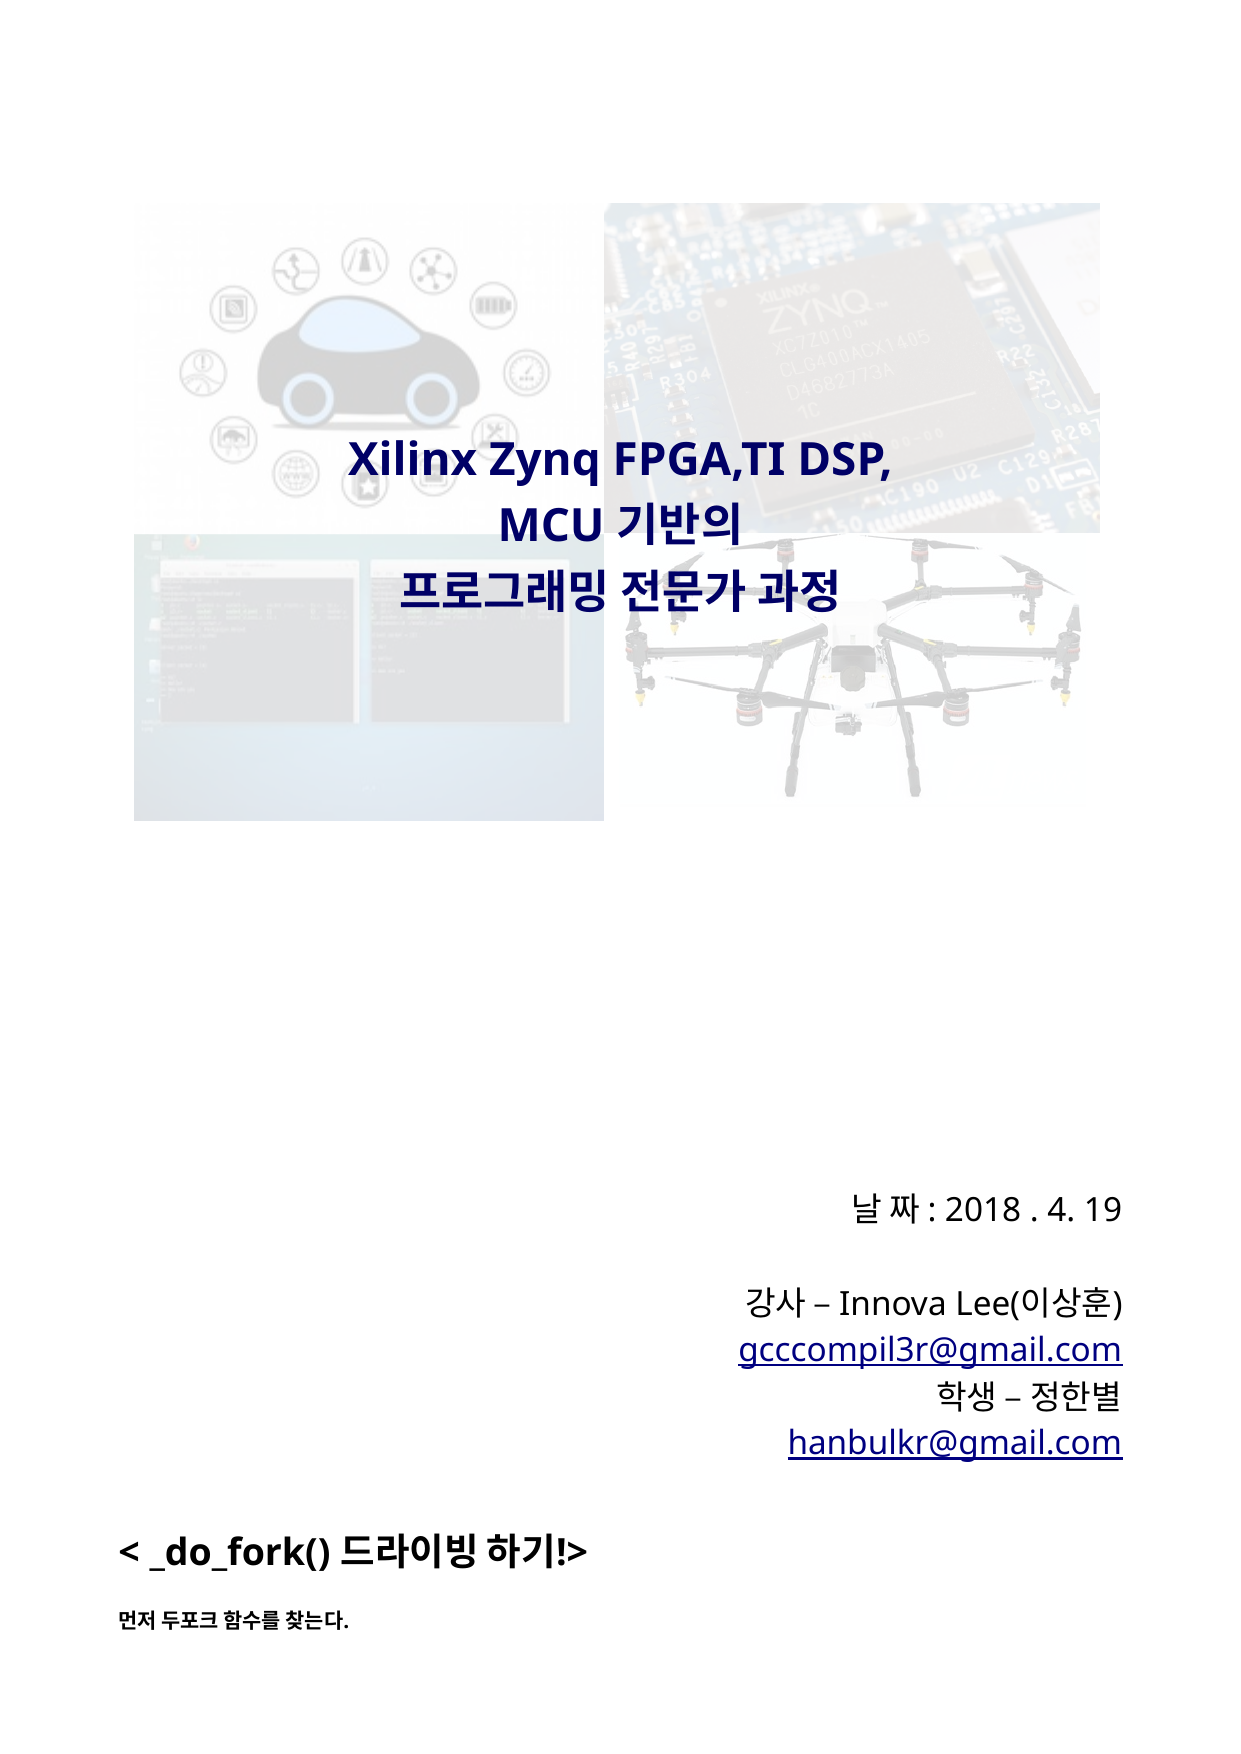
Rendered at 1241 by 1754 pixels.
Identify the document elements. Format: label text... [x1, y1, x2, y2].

text MCU 기반의 [604, 489, 1122, 820]
text 프로그래밍 전문가 과정 [1101, 555, 1122, 622]
text hanbulkr@gmail.com [118, 1419, 1122, 1464]
text Xilinx Zynq FPGA,TI DSP, [1100, 426, 1122, 489]
text 강사 – Innova Lee(이상훈) [118, 1277, 1122, 1325]
text 날 짜 : 2018 . 4. 19 [118, 1183, 1122, 1232]
text gcccompil3r@gmail.com [118, 1325, 1122, 1371]
text 프로그래밍 전문가 과정 [118, 555, 134, 622]
text < _do_fork() 드라이빙 하기!> [118, 1521, 1122, 1576]
text Xilinx Zynq FPGA,TI DSP, [118, 426, 134, 489]
text 학생 – 정한별 [118, 1371, 1122, 1419]
text MCU 기반의 [118, 489, 134, 555]
text 먼저 두포크 함수를 찾는다. [118, 1604, 1122, 1634]
